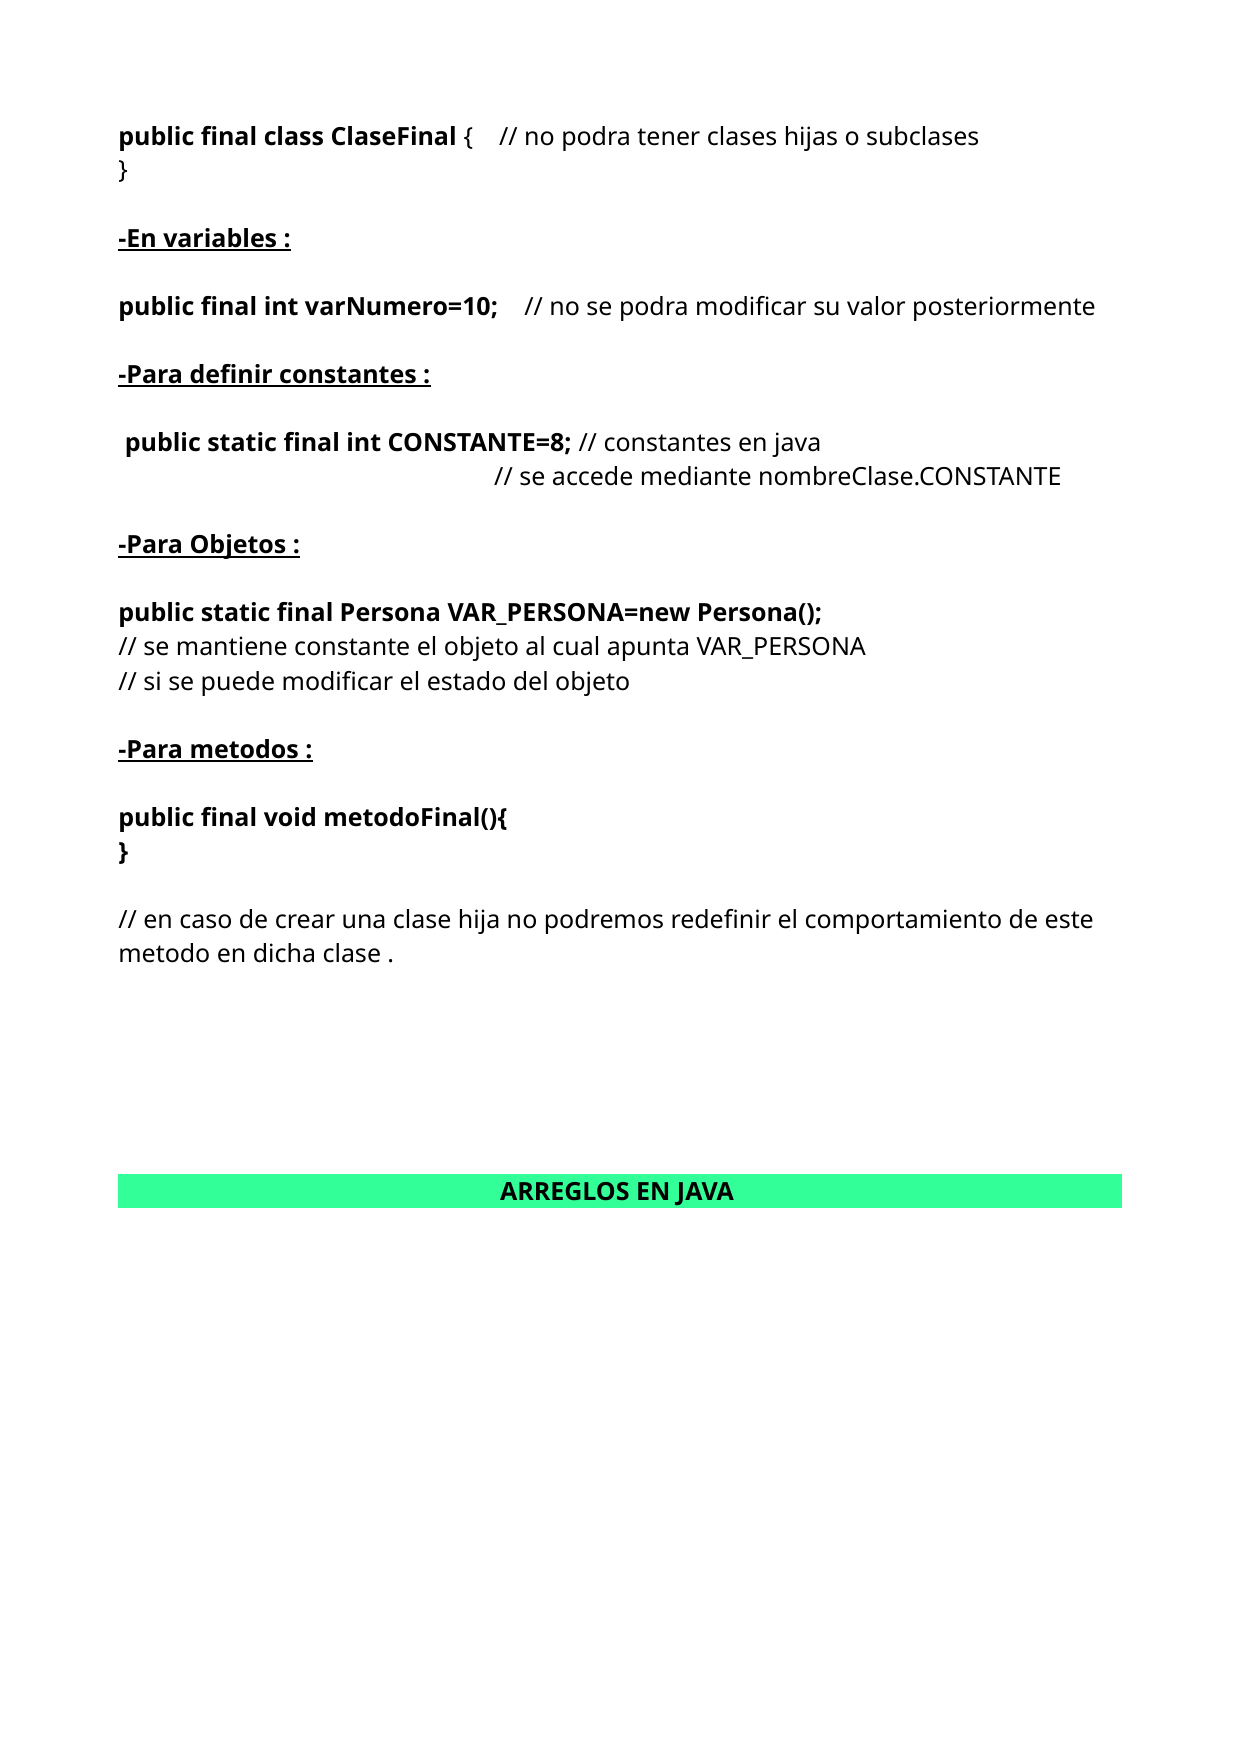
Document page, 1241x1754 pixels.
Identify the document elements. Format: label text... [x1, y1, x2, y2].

text // en caso de crear una clase hija no podremos redefinir el comportamiento de este metodo en dicha clase . [118, 902, 1122, 970]
text // se accede mediante nombreClase.CONSTANTE [118, 459, 1122, 493]
text ARREGLOS EN JAVA [118, 1174, 1122, 1208]
text public final void metodoFinal(){ [118, 799, 1122, 833]
text -Para Objetos : [118, 527, 1122, 561]
text -En variables : [118, 220, 1122, 254]
text } [118, 833, 1122, 867]
text public final int varNumero=10; // no se podra modificar su valor posteriormente [118, 288, 1122, 322]
text // si se puede modificar el estado del objeto [118, 663, 1122, 697]
text public static final int CONSTANTE=8; // constantes en java [118, 425, 1122, 459]
text -Para metodos : [118, 731, 1122, 765]
text } [118, 152, 1122, 186]
text public static final Persona VAR_PERSONA=new Persona(); [118, 595, 1122, 629]
text // se mantiene constante el objeto al cual apunta VAR_PERSONA [118, 629, 1122, 663]
text -Para definir constantes : [118, 357, 1122, 391]
text public final class ClaseFinal { // no podra tener clases hijas o subclases [118, 118, 1122, 152]
